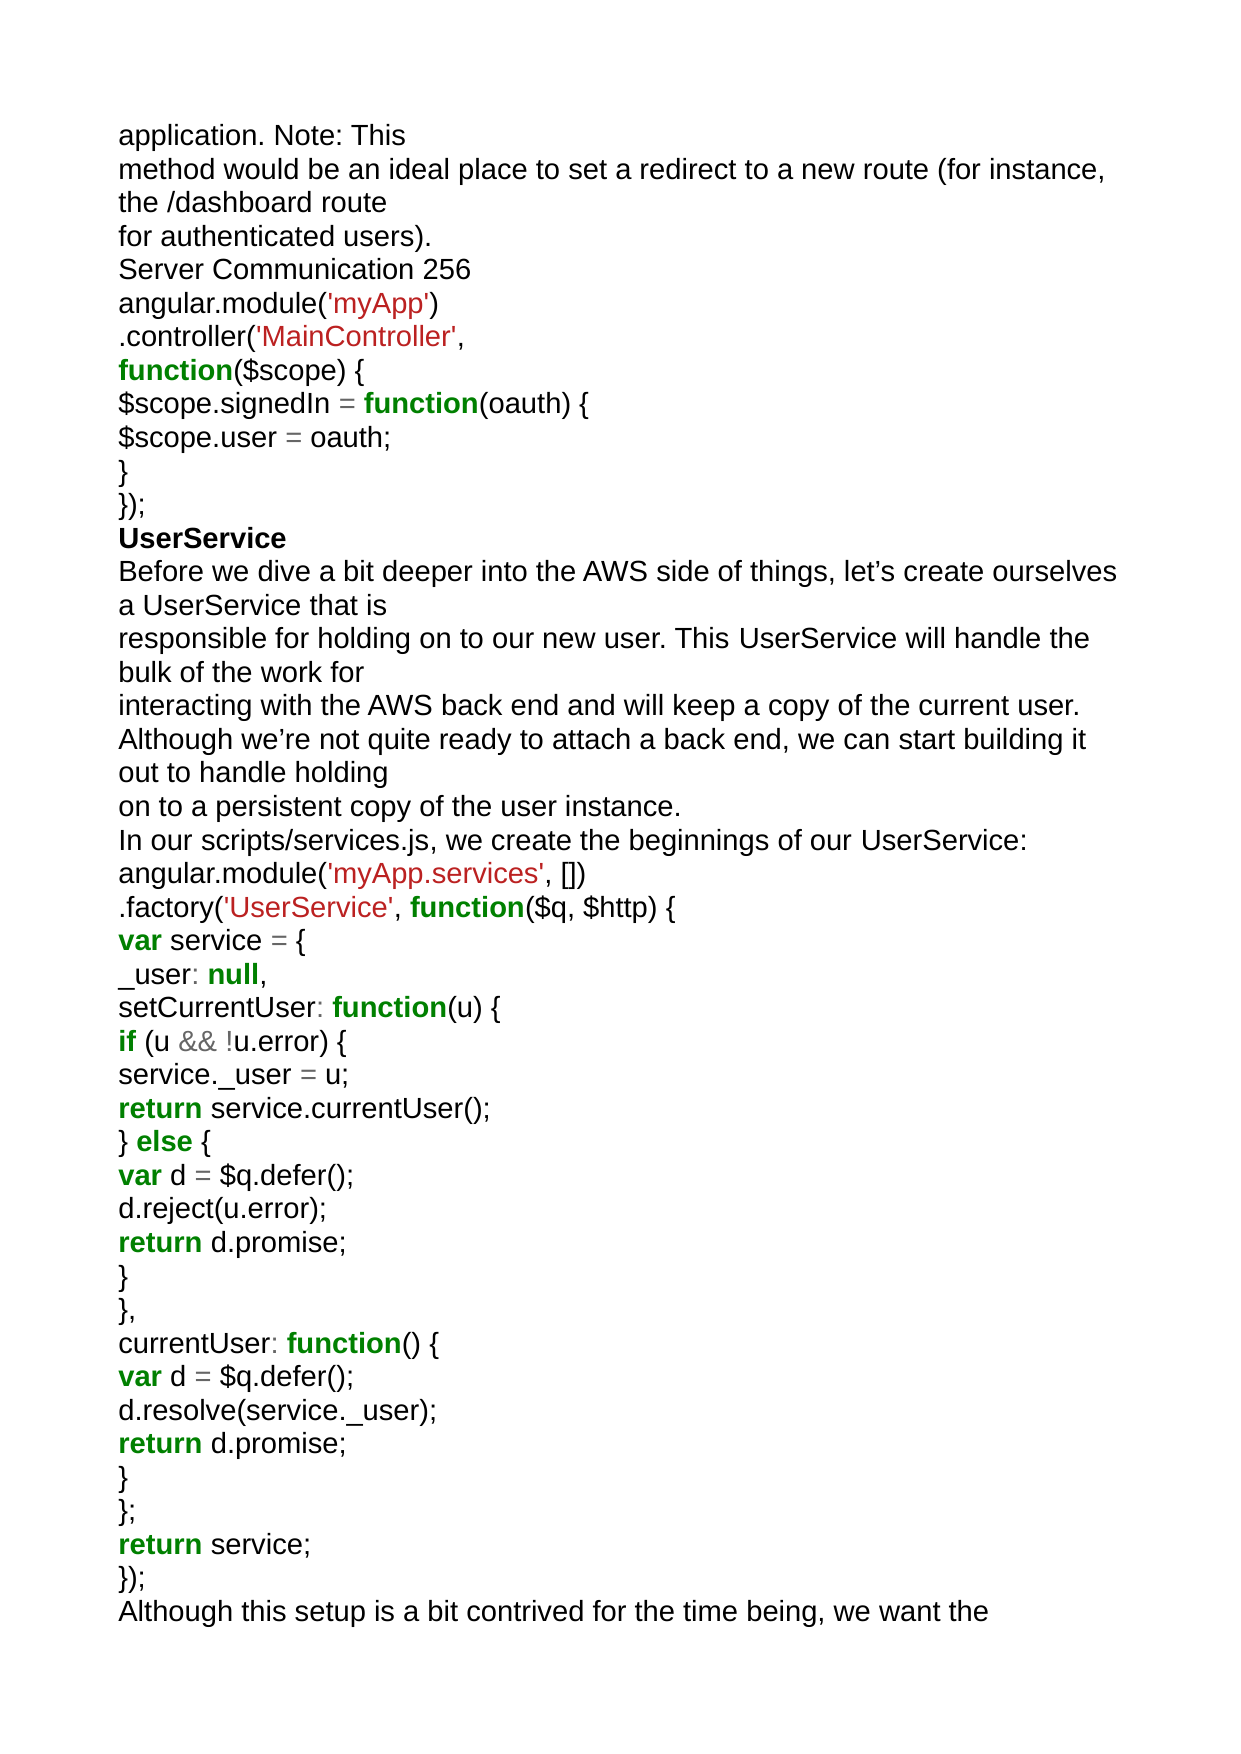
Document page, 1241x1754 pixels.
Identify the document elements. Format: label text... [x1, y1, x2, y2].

text var d = $q.defer(); [118, 1158, 1122, 1191]
text $scope.signedIn = function(oauth) { [118, 386, 1122, 420]
text UserService [118, 521, 1122, 554]
text responsible for holding on to our new user. This UserService will handle the bulk of the work for [118, 621, 1122, 688]
text interacting with the AWS back end and will keep a copy of the current user. [118, 688, 1122, 722]
text }); [118, 1560, 1122, 1594]
text } else { [118, 1124, 1122, 1158]
text for authenticated users). [118, 219, 1122, 252]
text Server Communication 256 [118, 252, 1122, 286]
text _user: null, [118, 957, 1122, 990]
text d.resolve(service._user); [118, 1393, 1122, 1426]
text application. Note: This [118, 118, 1122, 152]
text var service = { [118, 923, 1122, 957]
text Although we’re not quite ready to attach a back end, we can start building it out to handle holding [118, 722, 1122, 789]
text return service; [118, 1527, 1122, 1560]
text }); [118, 487, 1122, 521]
text $scope.user = oauth; [118, 420, 1122, 453]
text In our scripts/services.js, we create the beginnings of our UserService: [118, 822, 1122, 856]
text currentUser: function() { [118, 1326, 1122, 1359]
text on to a persistent copy of the user instance. [118, 789, 1122, 822]
text .factory('UserService', function($q, $http) { [118, 889, 1122, 923]
text return d.promise; [118, 1426, 1122, 1460]
text var d = $q.defer(); [118, 1359, 1122, 1393]
text function($scope) { [118, 353, 1122, 386]
text method would be an ideal place to set a redirect to a new route (for instance, the /dashboard route [118, 152, 1122, 219]
text } [118, 453, 1122, 487]
text if (u && !u.error) { [118, 1024, 1122, 1057]
text return d.promise; [118, 1225, 1122, 1258]
text .controller('MainController', [118, 319, 1122, 353]
text d.reject(u.error); [118, 1191, 1122, 1225]
text service._user = u; [118, 1057, 1122, 1091]
text Before we dive a bit deeper into the AWS side of things, let’s create ourselves a UserService that is [118, 554, 1122, 621]
text setCurrentUser: function(u) { [118, 990, 1122, 1024]
text angular.module('myApp') [118, 286, 1122, 319]
text } [118, 1258, 1122, 1292]
text angular.module('myApp.services', []) [118, 856, 1122, 889]
text } [118, 1460, 1122, 1493]
text Although this setup is a bit contrived for the time being, we want the [118, 1594, 1122, 1627]
text }, [118, 1292, 1122, 1326]
text return service.currentUser(); [118, 1091, 1122, 1124]
text }; [118, 1493, 1122, 1527]
